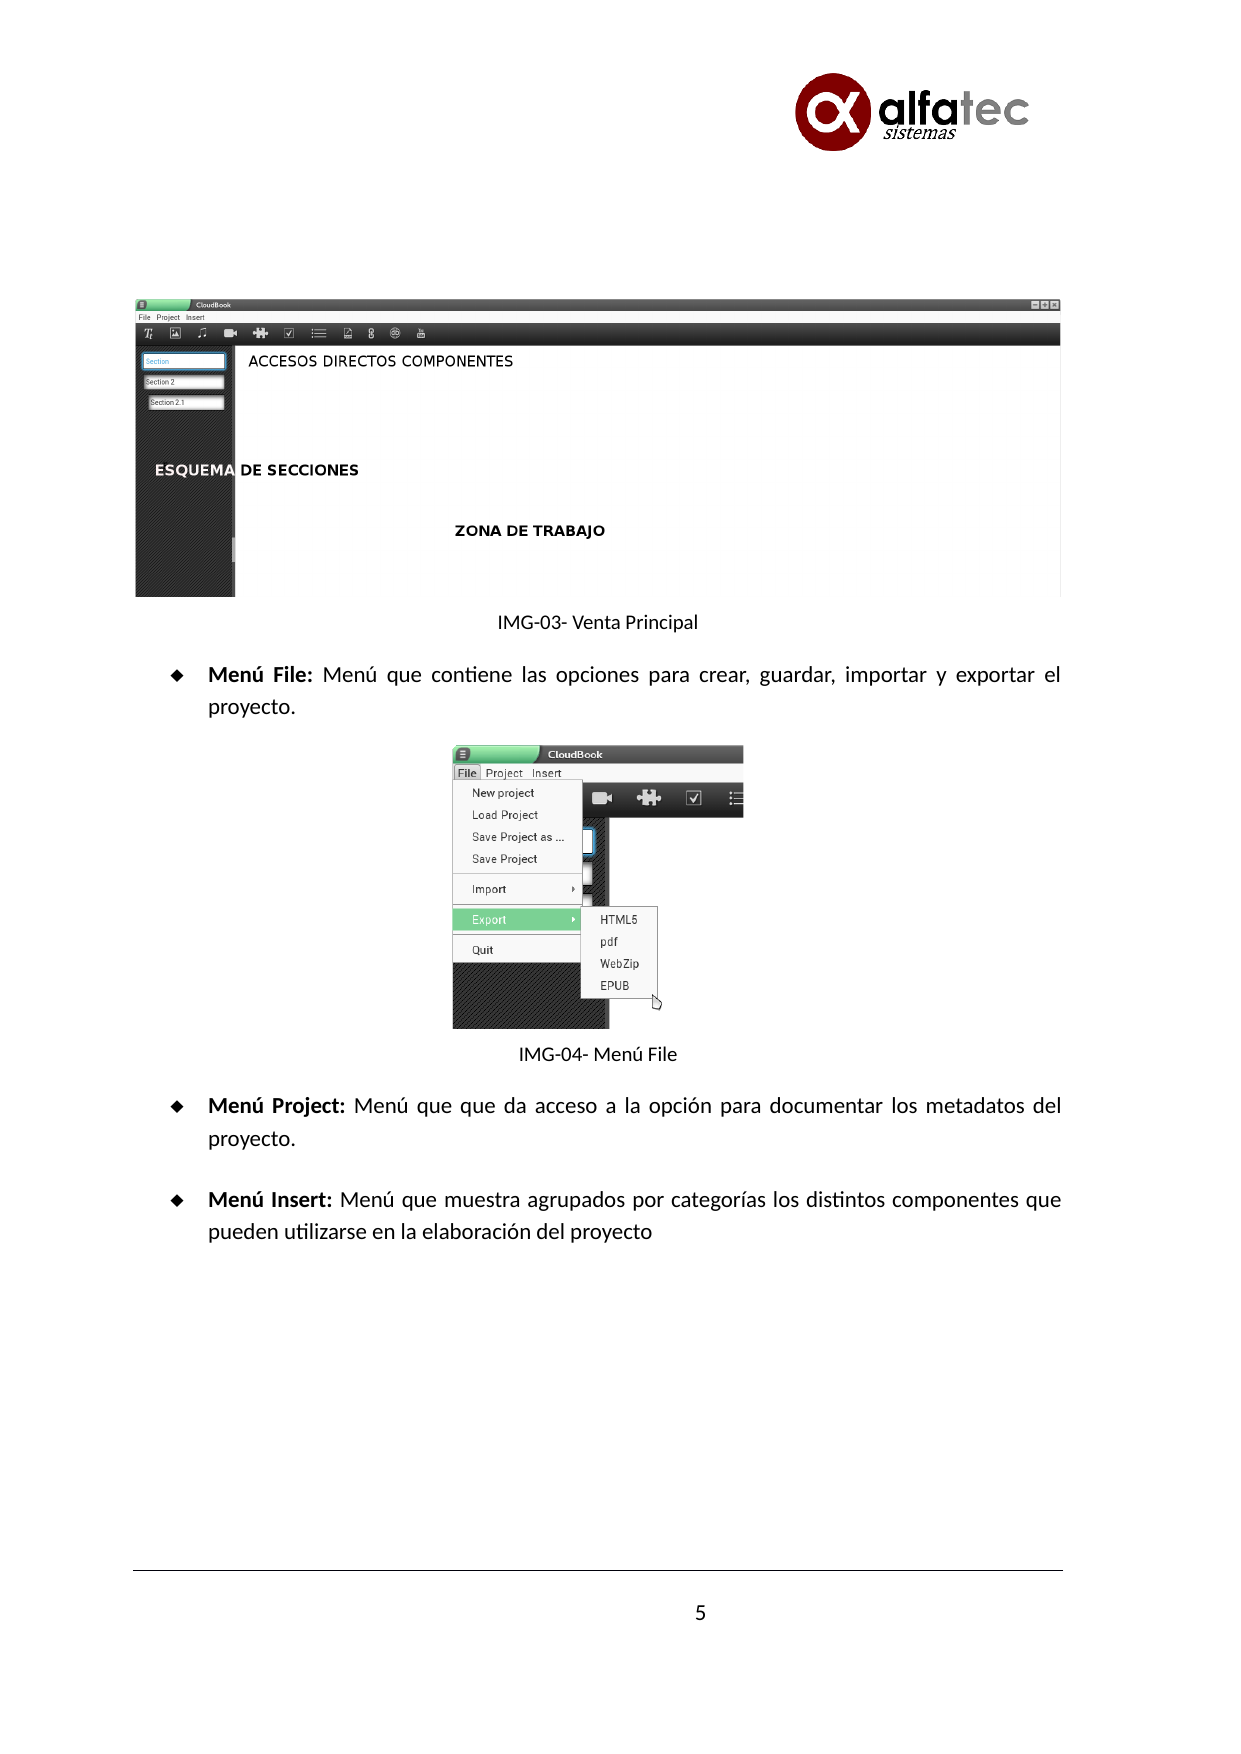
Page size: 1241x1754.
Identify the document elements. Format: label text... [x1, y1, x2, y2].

list Menú Insert: Menú que muestra agrupados por categorías los distintos componentes que pueden utilizarse en la elaboración del proyecto [170, 1185, 1063, 1245]
list Menú File: Menú que contiene las opciones para crear, guardar, importar y exportar el proyecto. [170, 660, 1063, 720]
picture [135, 299, 1061, 597]
text IMG-03- Venta Principal [133, 299, 1063, 635]
list Menú Project: Menú que que da acceso a la opción para documentar los metadatos del proyecto. [170, 1091, 1063, 1152]
text IMG-04- Menú File [133, 745, 1063, 1066]
picture [795, 73, 1031, 151]
